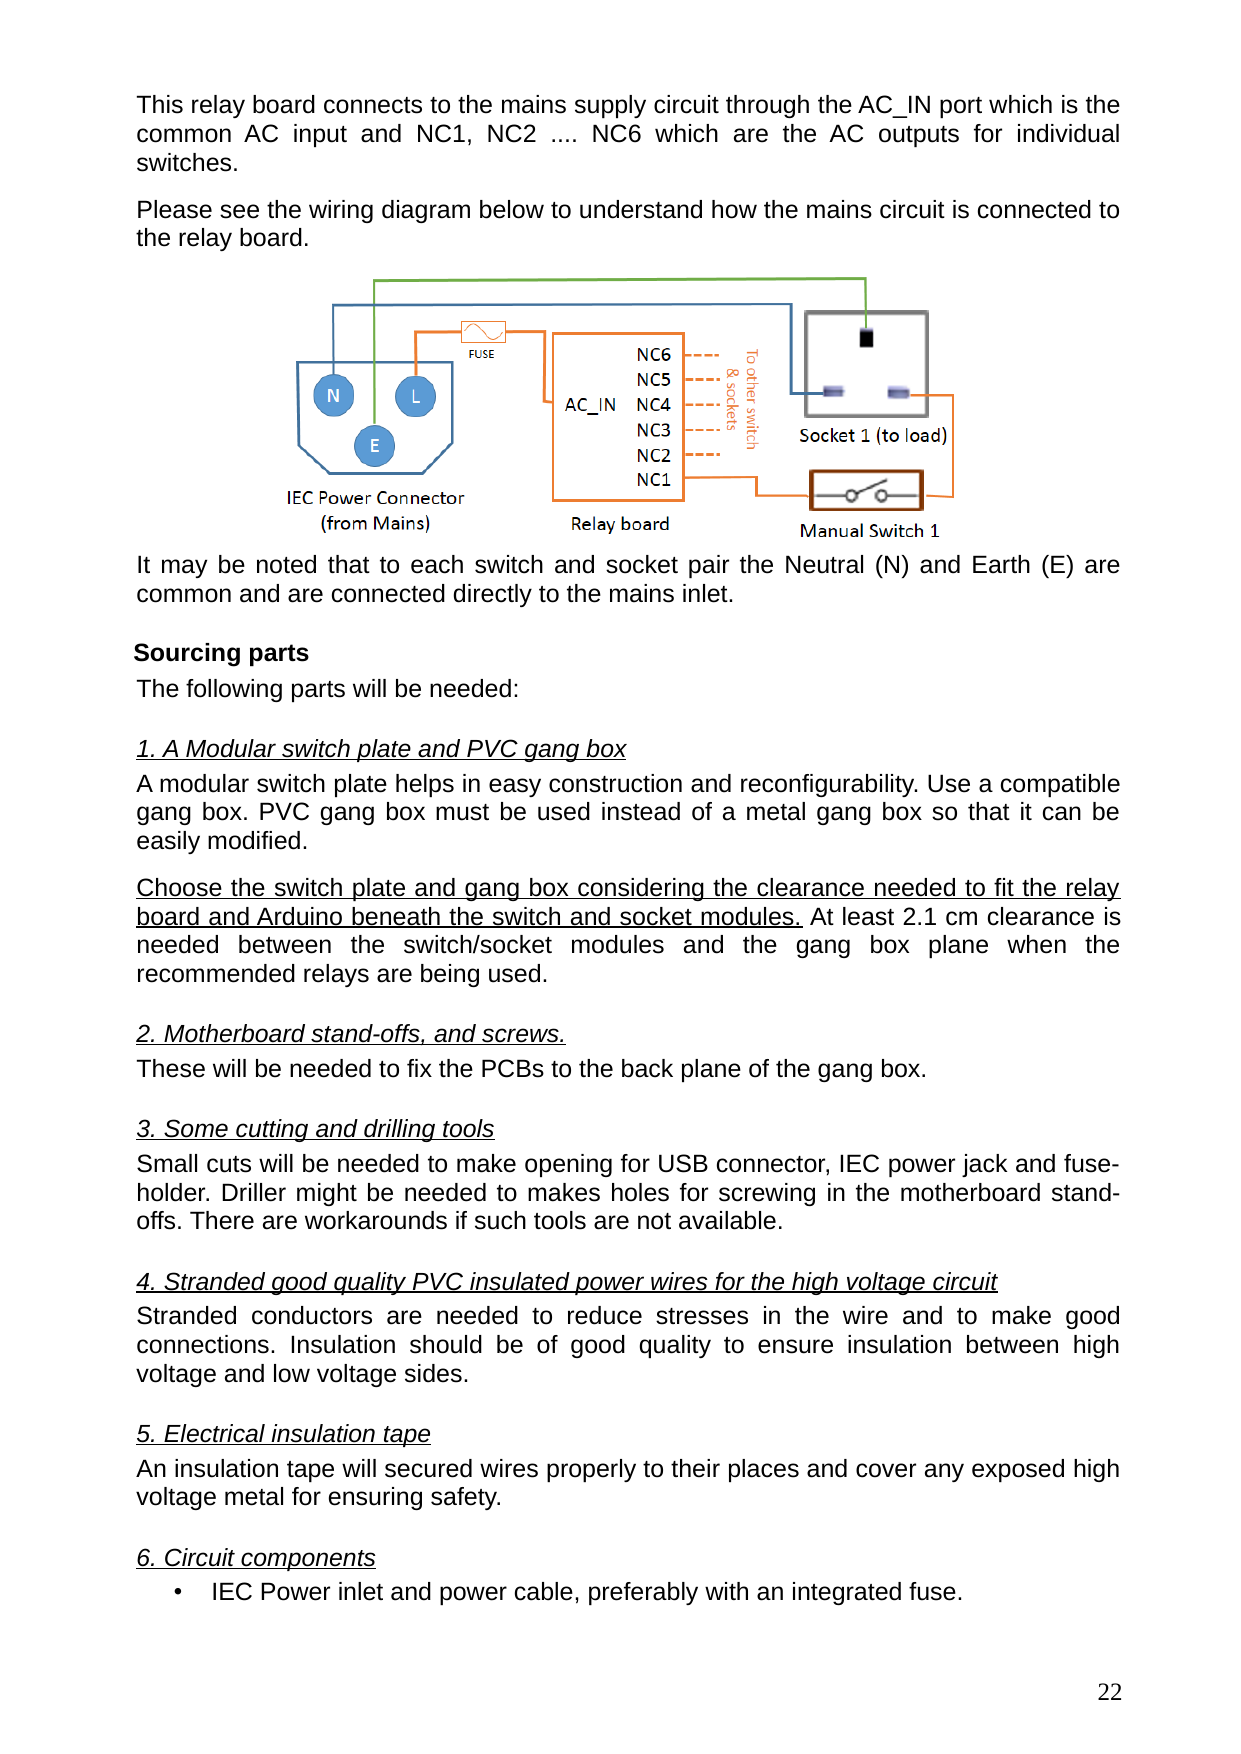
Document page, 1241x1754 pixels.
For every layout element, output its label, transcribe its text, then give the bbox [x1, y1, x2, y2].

text Please see the wiring diagram below to understand how the mains circuit is connected to the relay board. [136, 195, 1122, 252]
subtitle 1. A Modular switch plate and PVC gang box [136, 734, 1122, 762]
text A modular switch plate helps in easy construction and reconfigurability. Use a compatible gang box. PVC gang box must be used instead of a metal gang box so that it can be easily modified. [136, 768, 1122, 855]
subtitle 6. Circuit components [136, 1543, 1122, 1571]
list IEC Power inlet and power cable, preferably with an integrated fuse. [174, 1577, 1122, 1606]
text These will be needed to fix the PCBs to the back plane of the gang box. [136, 1054, 1122, 1083]
text This relay board connects to the mains supply circuit through the AC_IN port which is the common AC input and NC1, NC2 .... NC6 which are the AC outputs for individual switches. [136, 90, 1122, 177]
subtitle Sourcing parts [133, 638, 1122, 667]
text It may be noted that to each switch and socket pair the Neutral (N) and Earth (E) are common and are connected directly to the mains inlet. [136, 270, 1122, 607]
text Small cuts will be needed to make opening for USB connector, IEC power jack and fuse-holder. Driller might be needed to makes holes for screwing in the motherboard stand-offs. There are workarounds if such tools are not available. [136, 1149, 1122, 1235]
subtitle 4. Stranded good quality PVC insulated power wires for the high voltage circuit [136, 1267, 1122, 1295]
text An insulation tape will secured wires properly to their places and cover any exposed high voltage metal for ensuring safety. [136, 1454, 1122, 1511]
picture [267, 270, 973, 550]
subtitle 5. Electrical insulation tape [136, 1419, 1122, 1448]
text Stranded conductors are needed to reduce stresses in the wire and to make good connections. Insulation should be of good quality to ensure insulation between high voltage and low voltage sides. [136, 1301, 1122, 1387]
text The following parts will be needed: [136, 674, 1122, 702]
text Choose the switch plate and gang box considering the clearance needed to fit the relay board and Arduino beneath the switch and socket modules. At least 2.1 cm clearance is needed between the switch/socket modules and the gang box plane when the recommended relays are being used. [136, 873, 1122, 988]
subtitle 3. Some cutting and drilling tools [136, 1114, 1122, 1143]
subtitle 2. Motherboard stand-offs, and screws. [136, 1019, 1122, 1048]
